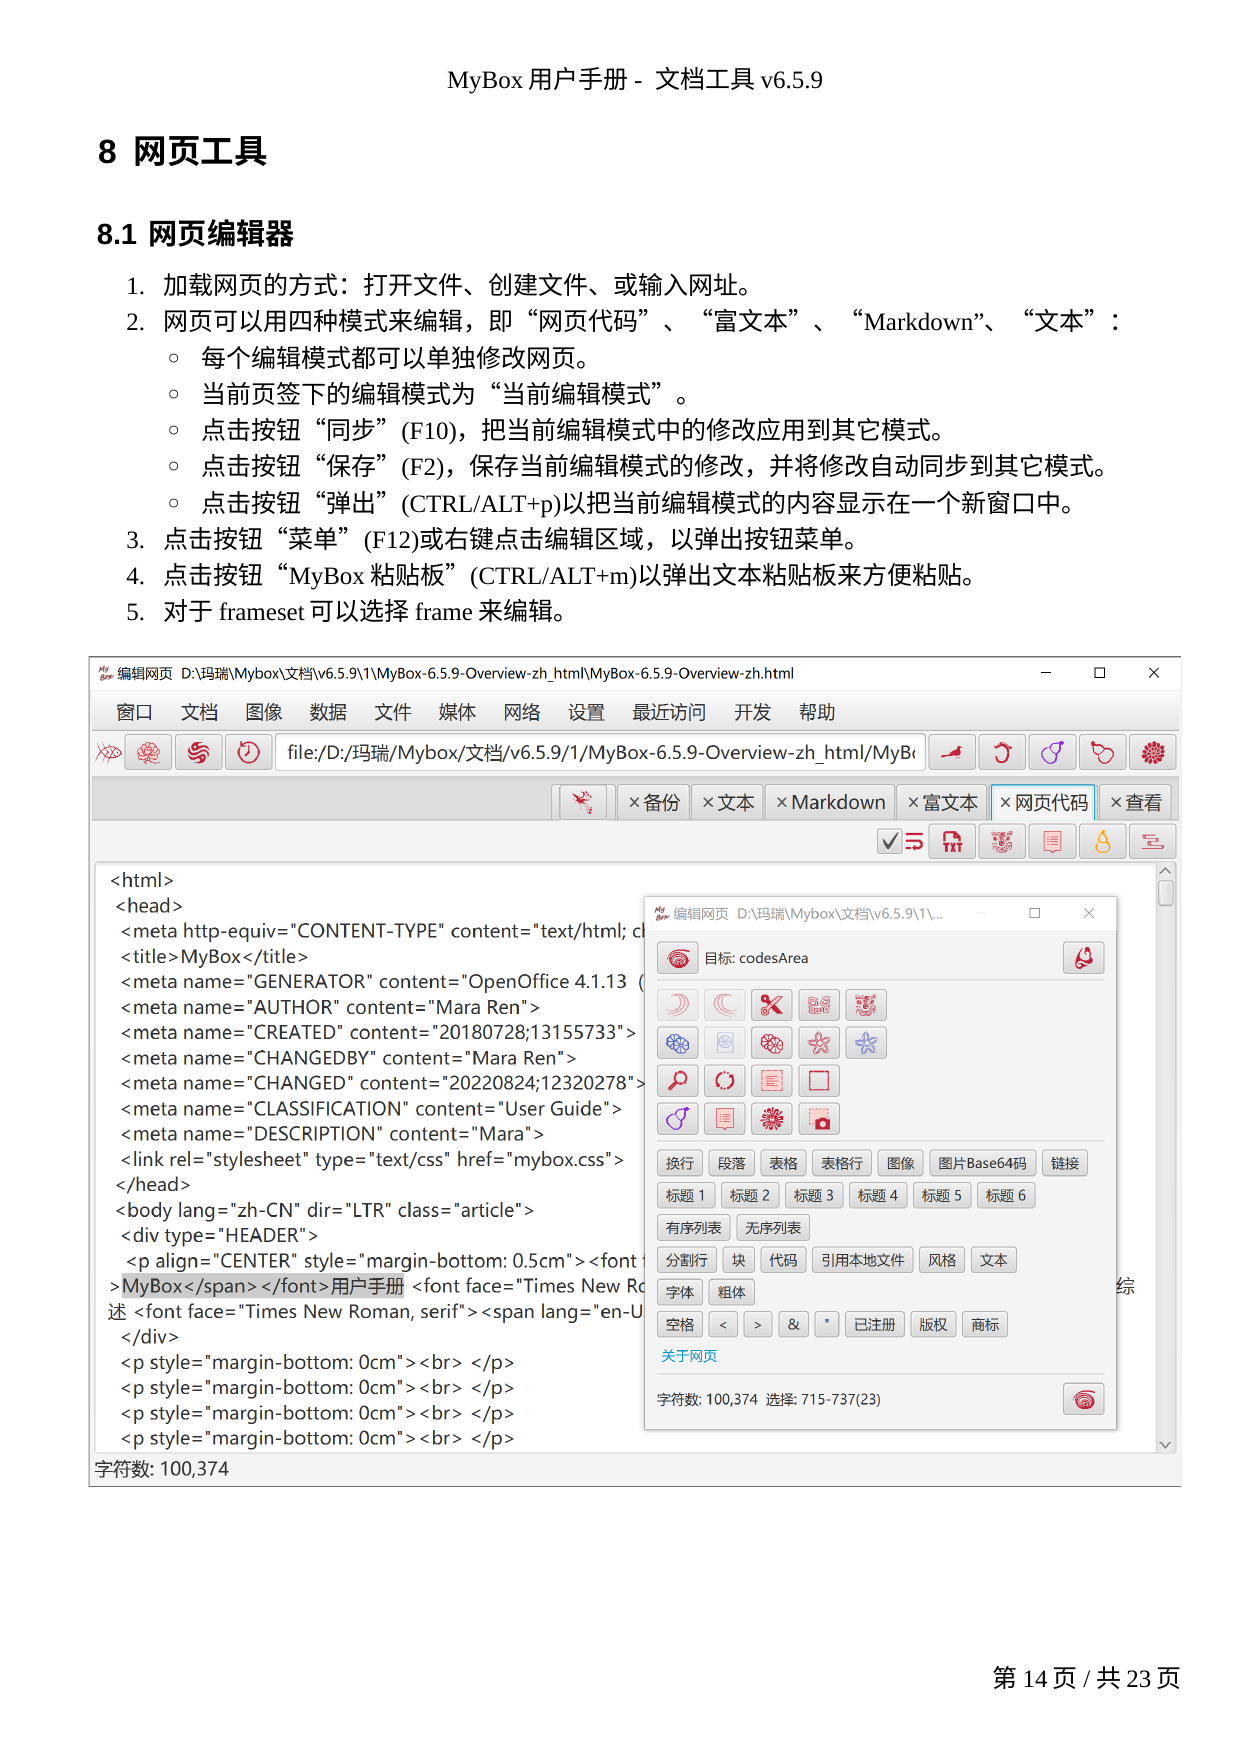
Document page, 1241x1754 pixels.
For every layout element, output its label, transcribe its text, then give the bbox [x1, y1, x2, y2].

list 点击按钮“菜单”(F12)或右键点击编辑区域，以弹出按钮菜单。 [126, 519, 1181, 556]
list 点击按钮“MyBox粘贴板”(CTRL/ALT+m)以弹出文本粘贴板来方便粘贴。 [126, 556, 1181, 592]
list 网页可以用四种模式来编辑，即“网页代码”、“富文本”、“Markdown”、“文本”： [126, 302, 1181, 338]
list 点击按钮“同步”(F10)，把当前编辑模式中的修改应用到其它模式。 [163, 411, 1181, 447]
subtitle 网页编辑器 [88, 211, 1181, 253]
picture [88, 656, 1182, 1487]
list 当前页签下的编辑模式为“当前编辑模式”。 [163, 374, 1181, 411]
list 点击按钮“弹出”(CTRL/ALT+p)以把当前编辑模式的内容显示在一个新窗口中。 [163, 483, 1181, 519]
subtitle 网页工具 [88, 125, 1181, 173]
list 对于frameset可以选择frame来编辑。 [126, 592, 1181, 628]
list 点击按钮“保存”(F2)，保存当前编辑模式的修改，并将修改自动同步到其它模式。 [163, 447, 1181, 483]
list 加载网页的方式：打开文件、创建文件、或输入网址。 [126, 266, 1181, 302]
list 每个编辑模式都可以单独修改网页。 [163, 338, 1181, 374]
